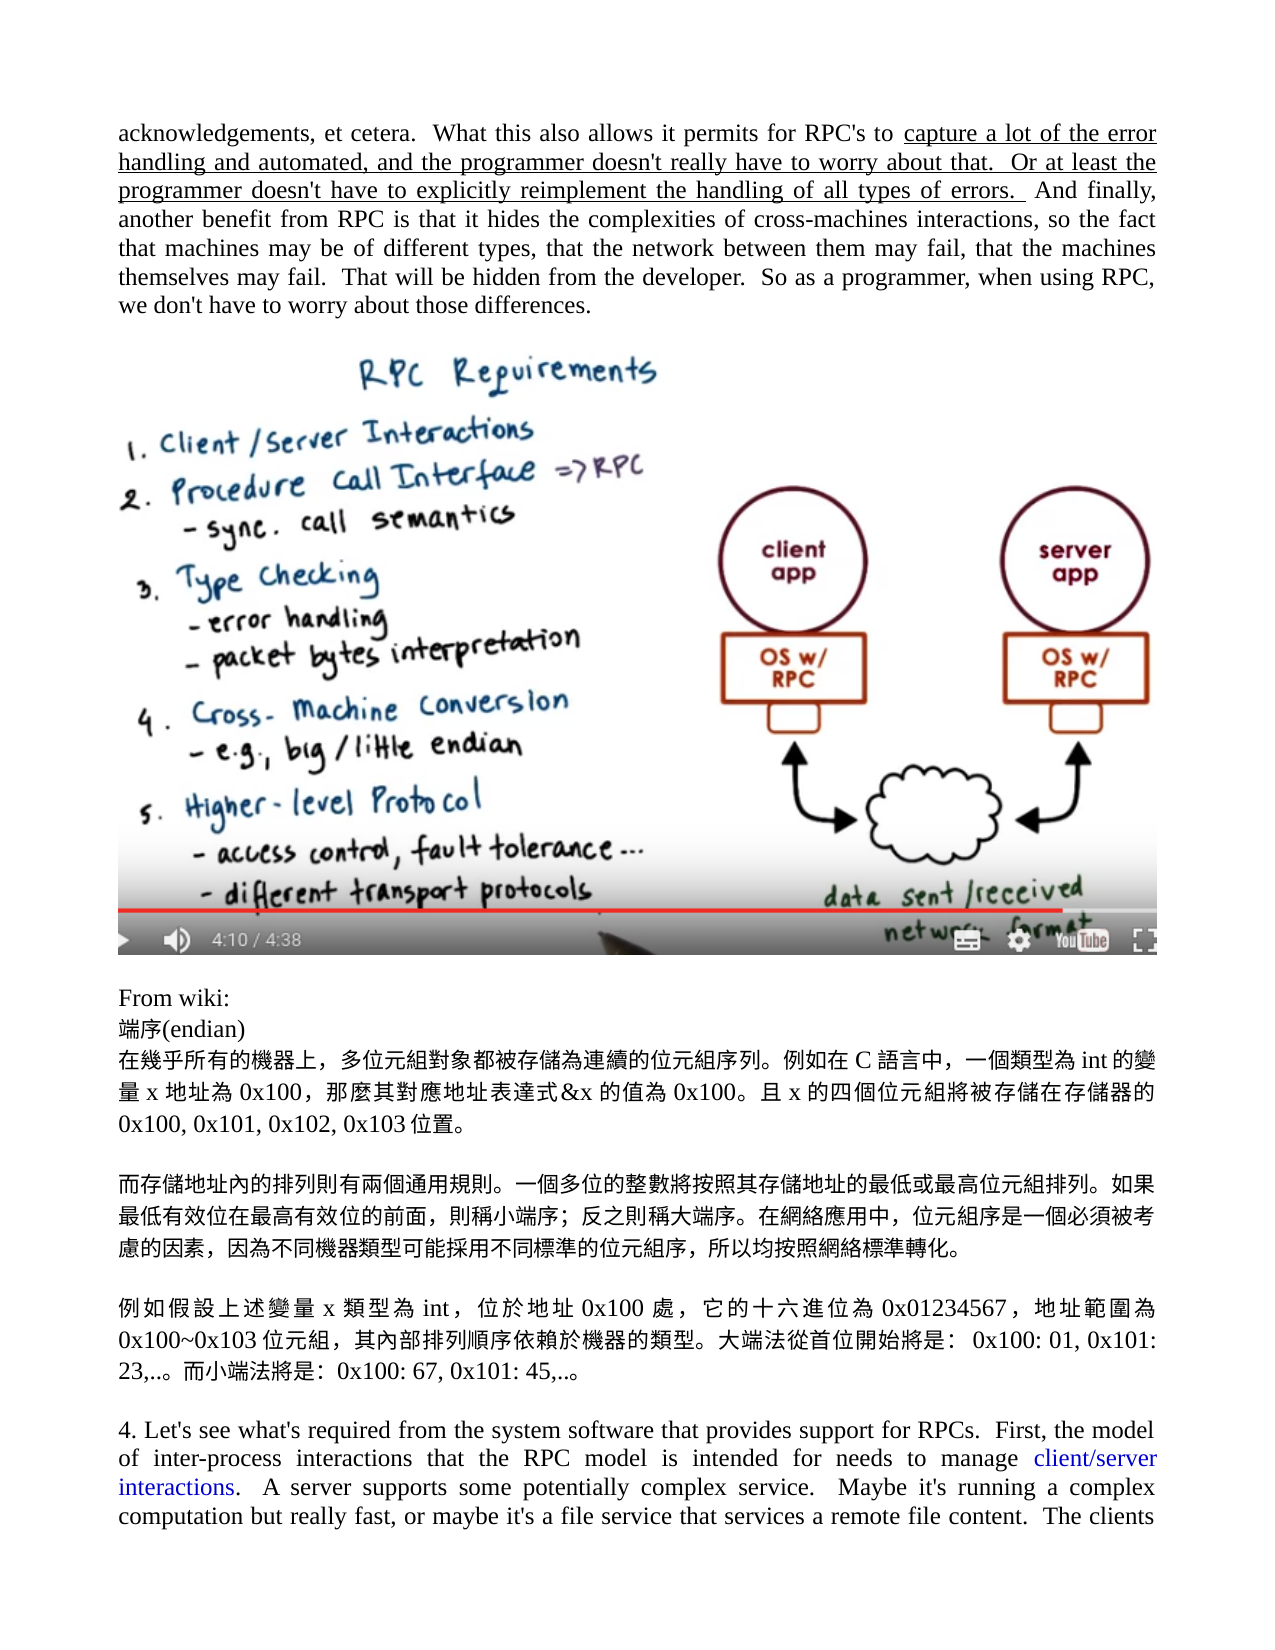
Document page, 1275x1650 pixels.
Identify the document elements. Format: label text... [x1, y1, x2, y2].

text 例如假設上述變量x類型為int，位於地址0x100處，它的十六進位為0x01234567，地址範圍為0x100~0x103位元組，其內部排列順序依賴於機器的類型。大端法從首位開始將是：0x100: 01, 0x101: 23,..。而小端法將是：0x100: 67, 0x101: 45,..。 [118, 1291, 1157, 1386]
text 而存儲地址內的排列則有兩個通用規則。一個多位的整數將按照其存儲地址的最低或最高位元組排列。如果最低有效位在最高有效位的前面，則稱小端序；反之則稱大端序。在網絡應用中，位元組序是一個必須被考慮的因素，因為不同機器類型可能採用不同標準的位元組序，所以均按照網絡標準轉化。 [118, 1167, 1157, 1262]
text acknowledgements, et cetera. What this also allows it permits for RPC's to capture a lot of the error handling and automated, and the programmer doesn't really have to worry about that. Or at least the [118, 118, 1157, 172]
text 端序(endian) [118, 1012, 1157, 1043]
picture [118, 348, 1157, 955]
text programmer doesn't have to explicitly reimplement the handling of all types of errors. And finally, another benefit from RPC is that it hides the complexities of cross-machines interactions, so the fact that machines may be of different types, that the network between them may fail, that the machines themselves may fail. That will be hidden from the developer. So as a programmer, when using RPC, we don't have to worry about those differences. [118, 173, 1157, 319]
text 在幾乎所有的機器上，多位元組對象都被存儲為連續的位元組序列。例如在C語言中，一個類型為int的變量x地址為0x100，那麼其對應地址表達式&x的值為0x100。且x的四個位元組將被存儲在存儲器的0x100, 0x101, 0x102, 0x103位置。 [118, 1043, 1157, 1138]
text From wiki: [118, 983, 1157, 1012]
text 4. Let's see what's required from the system software that provides support for RPCs. First, the model of inter-process interactions that the RPC model is intended for needs to manage client/server interactions. A server supports some potentially complex service. Maybe it's running a complex computation but really fast, or maybe it's a file service that services a remote file content. The clients [118, 1415, 1157, 1530]
